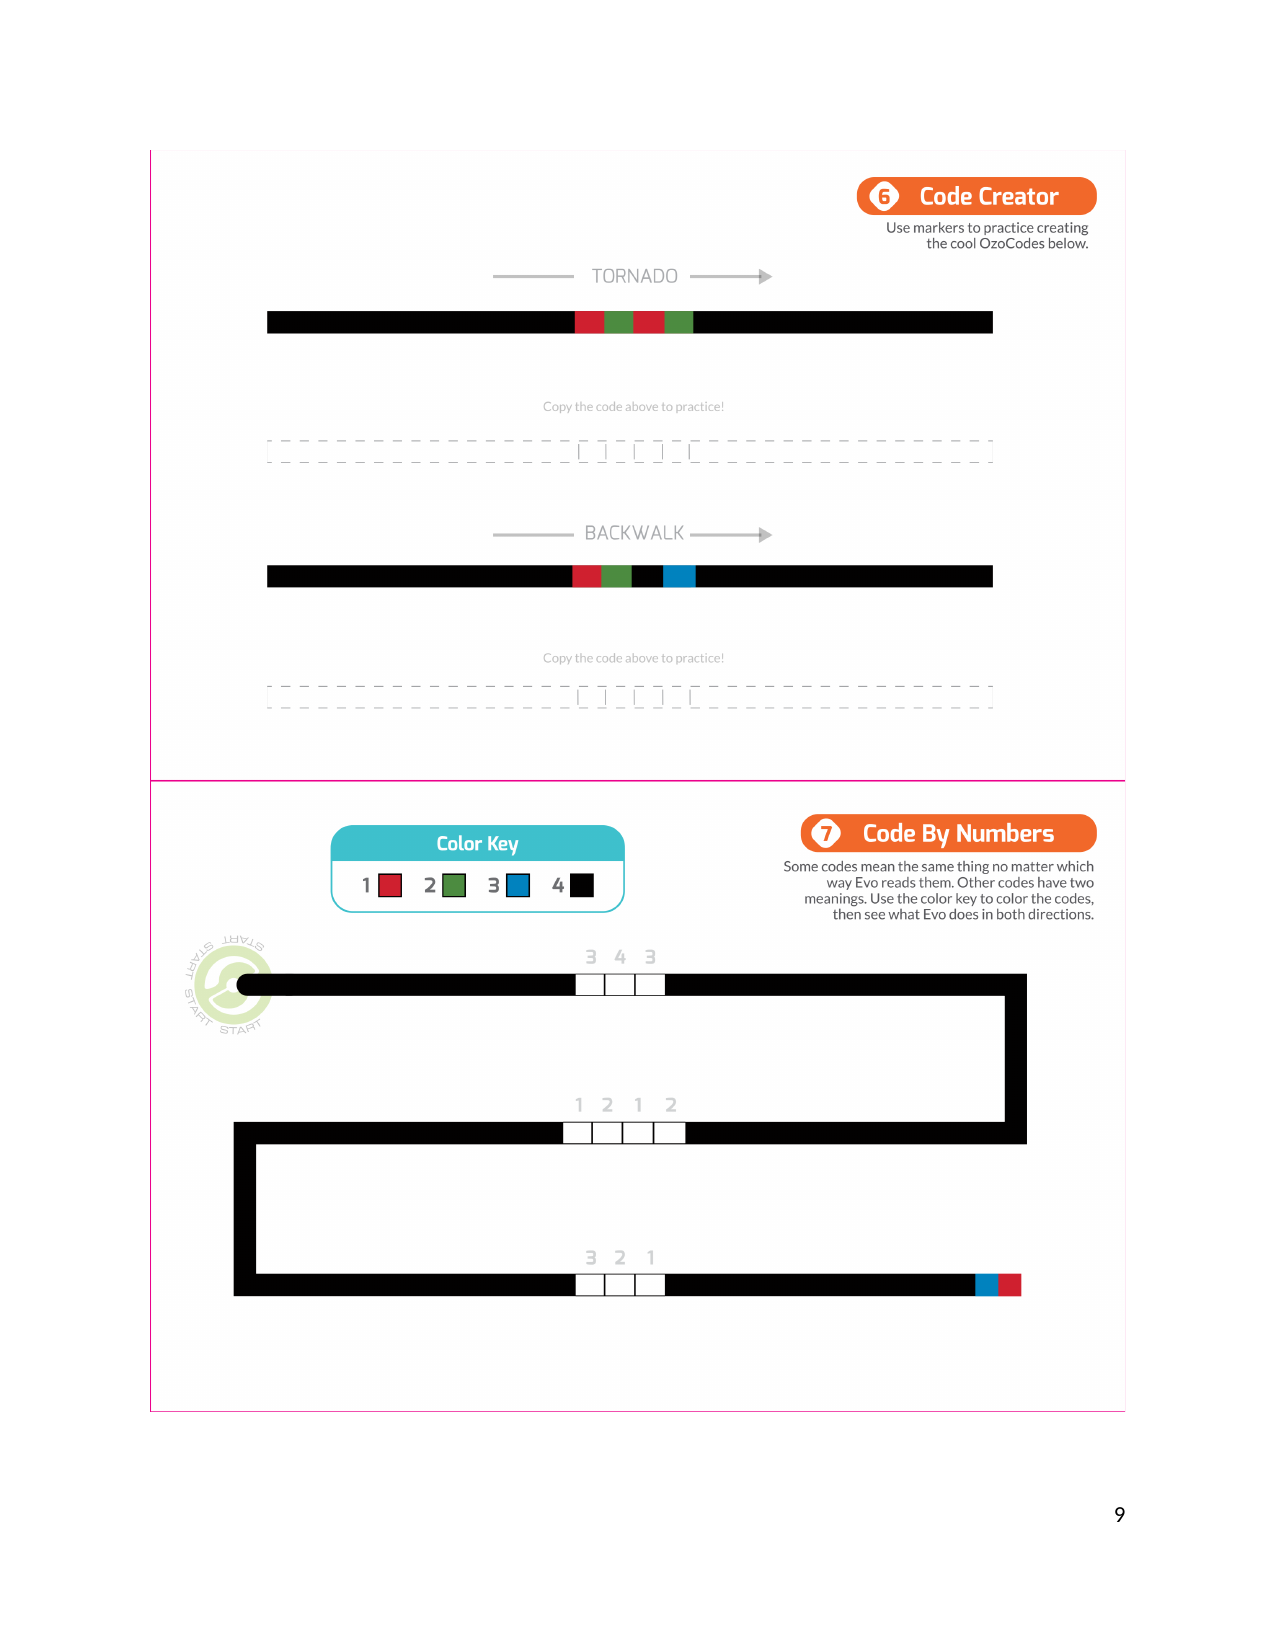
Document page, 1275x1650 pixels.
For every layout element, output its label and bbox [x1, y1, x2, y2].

picture [150, 150, 1125, 1412]
